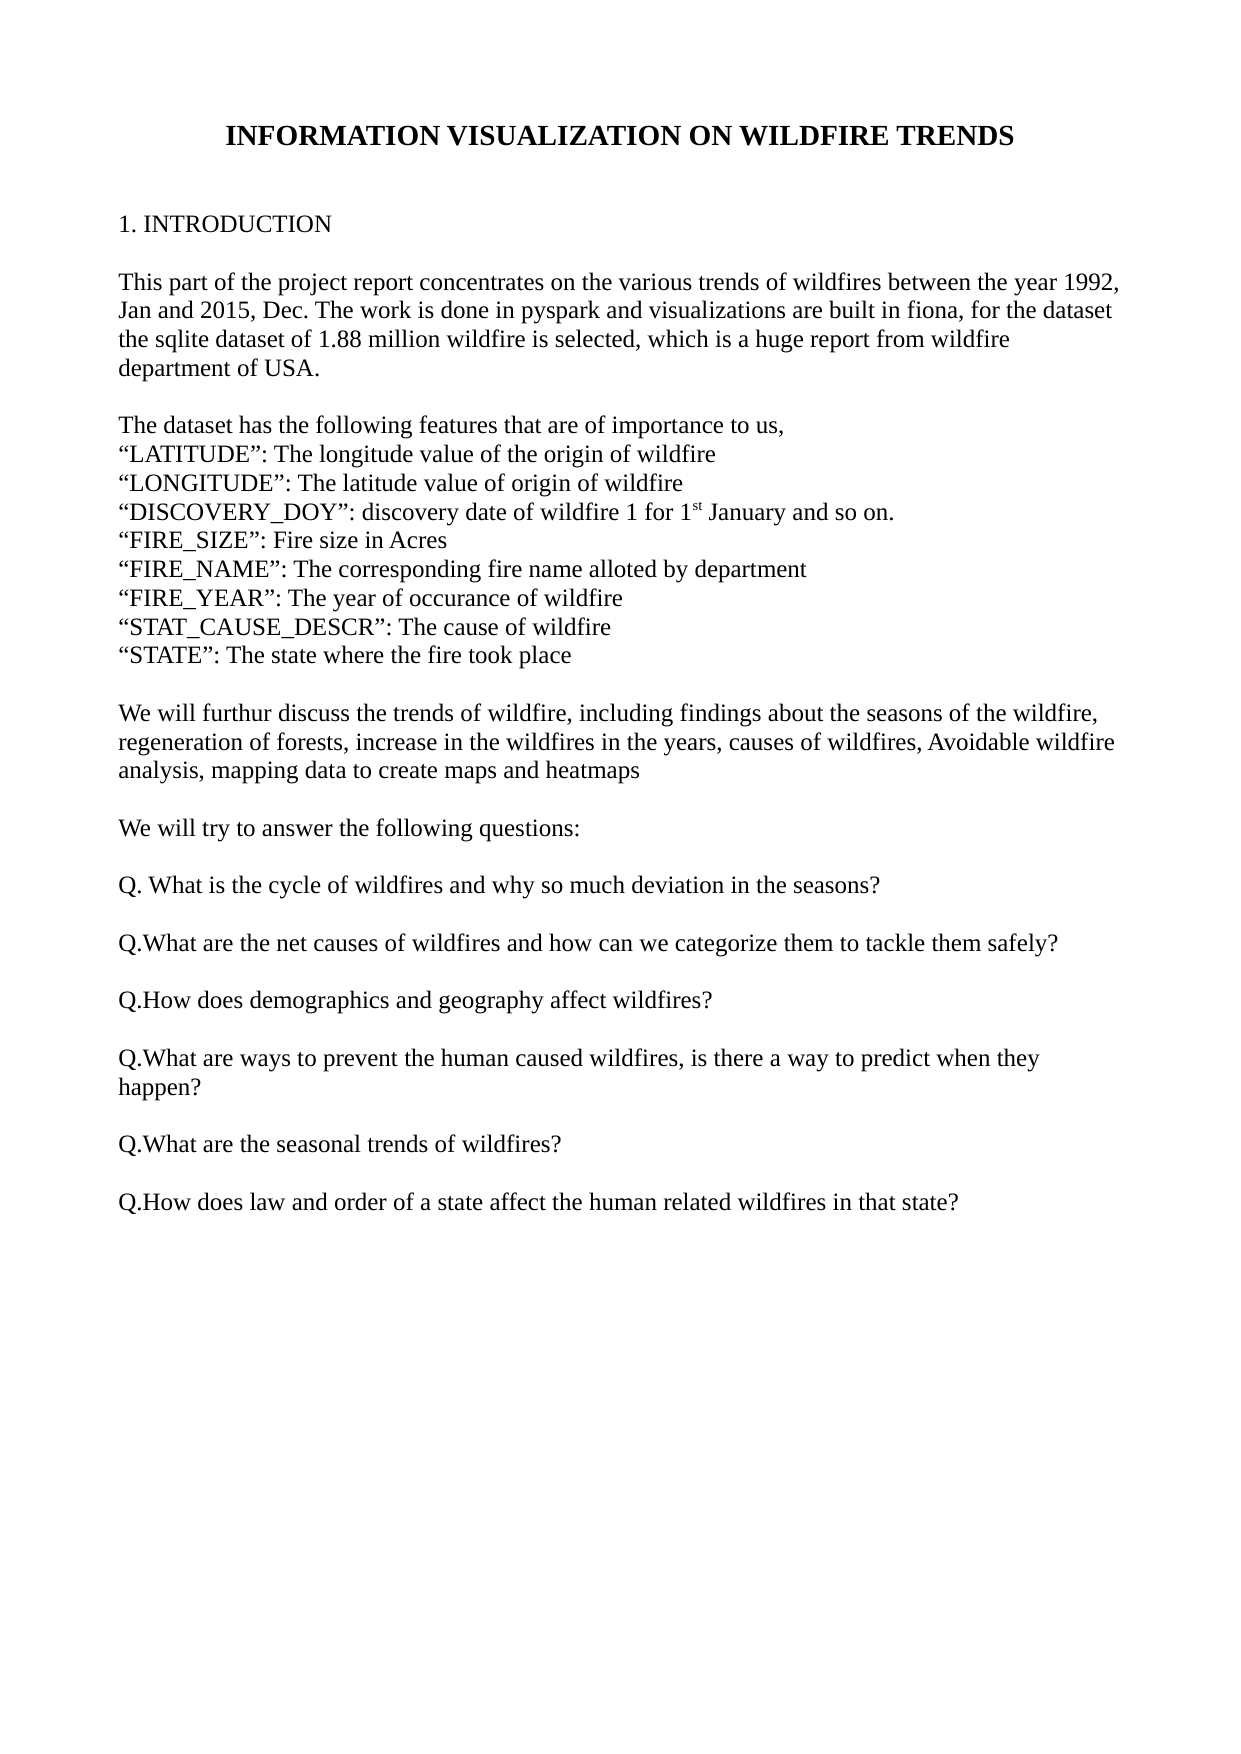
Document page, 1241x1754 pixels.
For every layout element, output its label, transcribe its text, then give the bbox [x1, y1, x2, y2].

text “FIRE_SIZE”: Fire size in Acres [118, 525, 1122, 554]
text We will furthur discuss the trends of wildfire, including findings about the seasons of the wildfire, regeneration of forests, increase in the wildfires in the years, causes of wildfires, Avoidable wildfire analysis, mapping data to create maps and heatmaps [118, 698, 1122, 784]
text Q. What is the cycle of wildfires and why so much deviation in the seasons? [118, 870, 1122, 899]
text We will try to answer the following questions: [118, 813, 1122, 842]
text “STATE”: The state where the fire took place [118, 640, 1122, 669]
text The dataset has the following features that are of importance to us, [118, 410, 1122, 439]
text “FIRE_NAME”: The corresponding fire name alloted by department [118, 554, 1122, 583]
text “LATITUDE”: The longitude value of the origin of wildfire [118, 439, 1122, 468]
text “LONGITUDE”: The latitude value of origin of wildfire [118, 468, 1122, 497]
text Q.What are the seasonal trends of wildfires? [118, 1129, 1122, 1158]
text Q.What are ways to prevent the human caused wildfires, is there a way to predict when they happen? [118, 1043, 1122, 1100]
text Q.How does demographics and geography affect wildfires? [118, 985, 1122, 1014]
text 1. INTRODUCTION [118, 209, 1122, 238]
text Q.How does law and order of a state affect the human related wildfires in that state? [118, 1187, 1122, 1215]
text “FIRE_YEAR”: The year of occurance of wildfire [118, 583, 1122, 612]
text “STAT_CAUSE_DESCR”: The cause of wildfire [118, 612, 1122, 640]
text This part of the project report concentrates on the various trends of wildfires between the year 1992, Jan and 2015, Dec. The work is done in pyspark and visualizations are built in fiona, for the dataset the sqlite dataset of 1.88 million wildfire is selected, which is a huge report from wildfire department of USA. [118, 267, 1122, 382]
text “DISCOVERY_DOY”: discovery date of wildfire 1 for 1st January and so on. [118, 497, 1122, 525]
text Q.What are the net causes of wildfires and how can we categorize them to tackle them safely? [118, 928, 1122, 957]
text INFORMATION VISUALIZATION ON WILDFIRE TRENDS [118, 118, 1122, 152]
